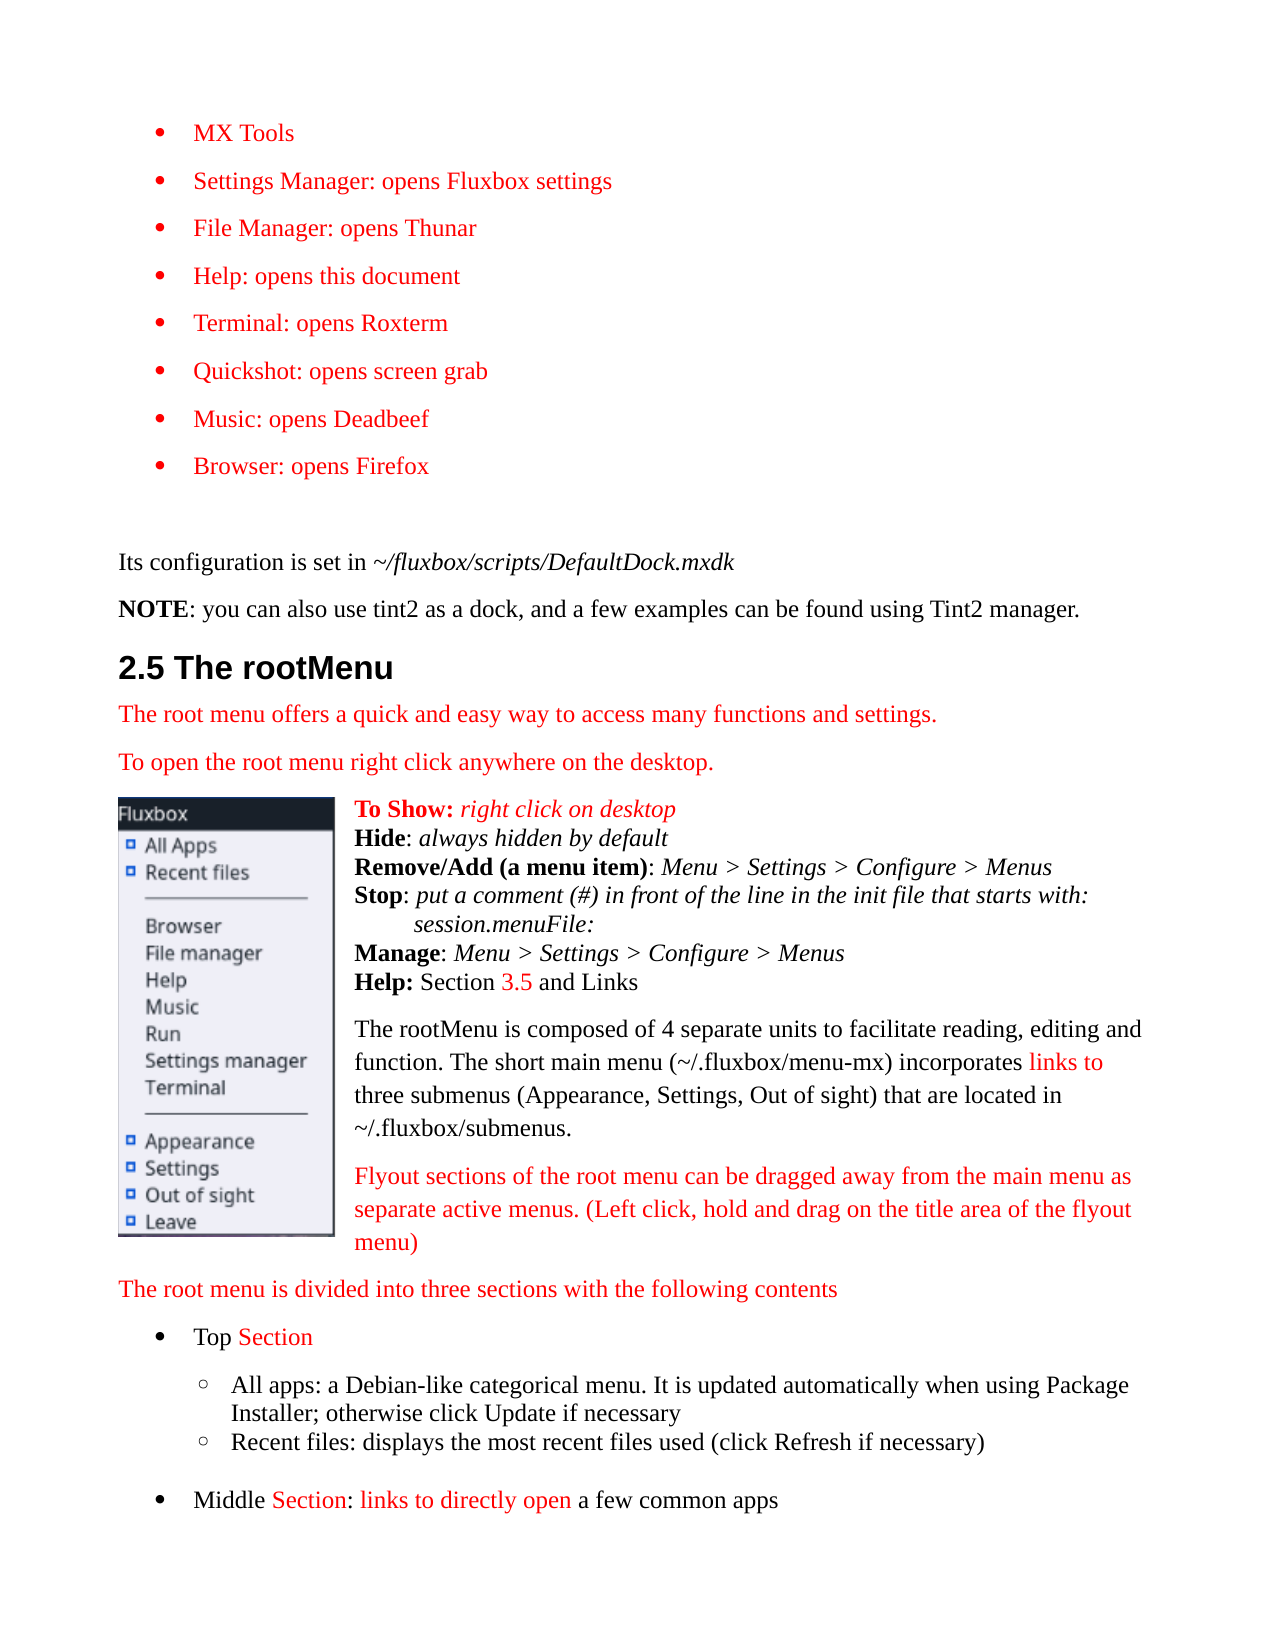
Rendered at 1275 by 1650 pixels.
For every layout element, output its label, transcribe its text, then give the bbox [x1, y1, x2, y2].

list MX Tools [156, 118, 1157, 147]
text session.menuFile: [336, 909, 1157, 938]
list Browser: opens Firefox [156, 451, 1157, 480]
list Terminal: opens Roxterm [156, 308, 1157, 337]
list Middle Section: links to directly open a few common apps [156, 1485, 1157, 1513]
list Settings Manager: opens Fluxbox settings [156, 166, 1157, 194]
list Recent files: displays the most recent files used (click Refresh if necessary) [193, 1427, 1157, 1456]
text Remove/Add (a menu item): Menu > Settings > Configure > Menus [336, 852, 1157, 880]
text Flyout sections of the root menu can be dragged away from the main menu as separate active menus. (Left click, hold and drag on the title area of the flyout menu) [118, 1161, 1157, 1256]
subtitle 2.5 The rootMenu [118, 648, 1157, 686]
text Help: Section 3.5 and Links [336, 967, 1157, 995]
list Quickshot: opens screen grab [156, 356, 1157, 385]
list Music: opens Deadbeef [156, 404, 1157, 432]
list Help: opens this document [156, 261, 1157, 290]
list File Manager: opens Thunar [156, 213, 1157, 242]
text The root menu is divided into three sections with the following contents [118, 1274, 1157, 1303]
text Hide: always hidden by default [336, 823, 1157, 852]
text To Show: right click on desktop [118, 794, 1157, 823]
text Its configuration is set in ~/fluxbox/scripts/DefaultDock.mxdk [118, 547, 1157, 575]
text The root menu offers a quick and easy way to access many functions and settings. [118, 699, 1157, 728]
text Stop: put a comment (#) in front of the line in the init file that starts with: [336, 880, 1157, 909]
text Manage: Menu > Settings > Configure > Menus [336, 938, 1157, 967]
picture [118, 797, 336, 1237]
text NOTE: you can also use tint2 as a dock, and a few examples can be found using Tint2 manager. [118, 594, 1157, 623]
list All apps: a Debian-like categorical menu. It is updated automatically when using Package Installer; otherwise click Update if necessary [193, 1370, 1157, 1427]
list Top Section [156, 1322, 1157, 1351]
text To open the root menu right click anywhere on the desktop. [118, 747, 1157, 775]
text The rootMenu is composed of 4 separate units to facilitate reading, editing and function. The short main menu (~/.fluxbox/menu-mx) incorporates links to three submenus (Appearance, Settings, Out of sight) that are located in ~/.fluxbox/submenus. [336, 1014, 1157, 1142]
